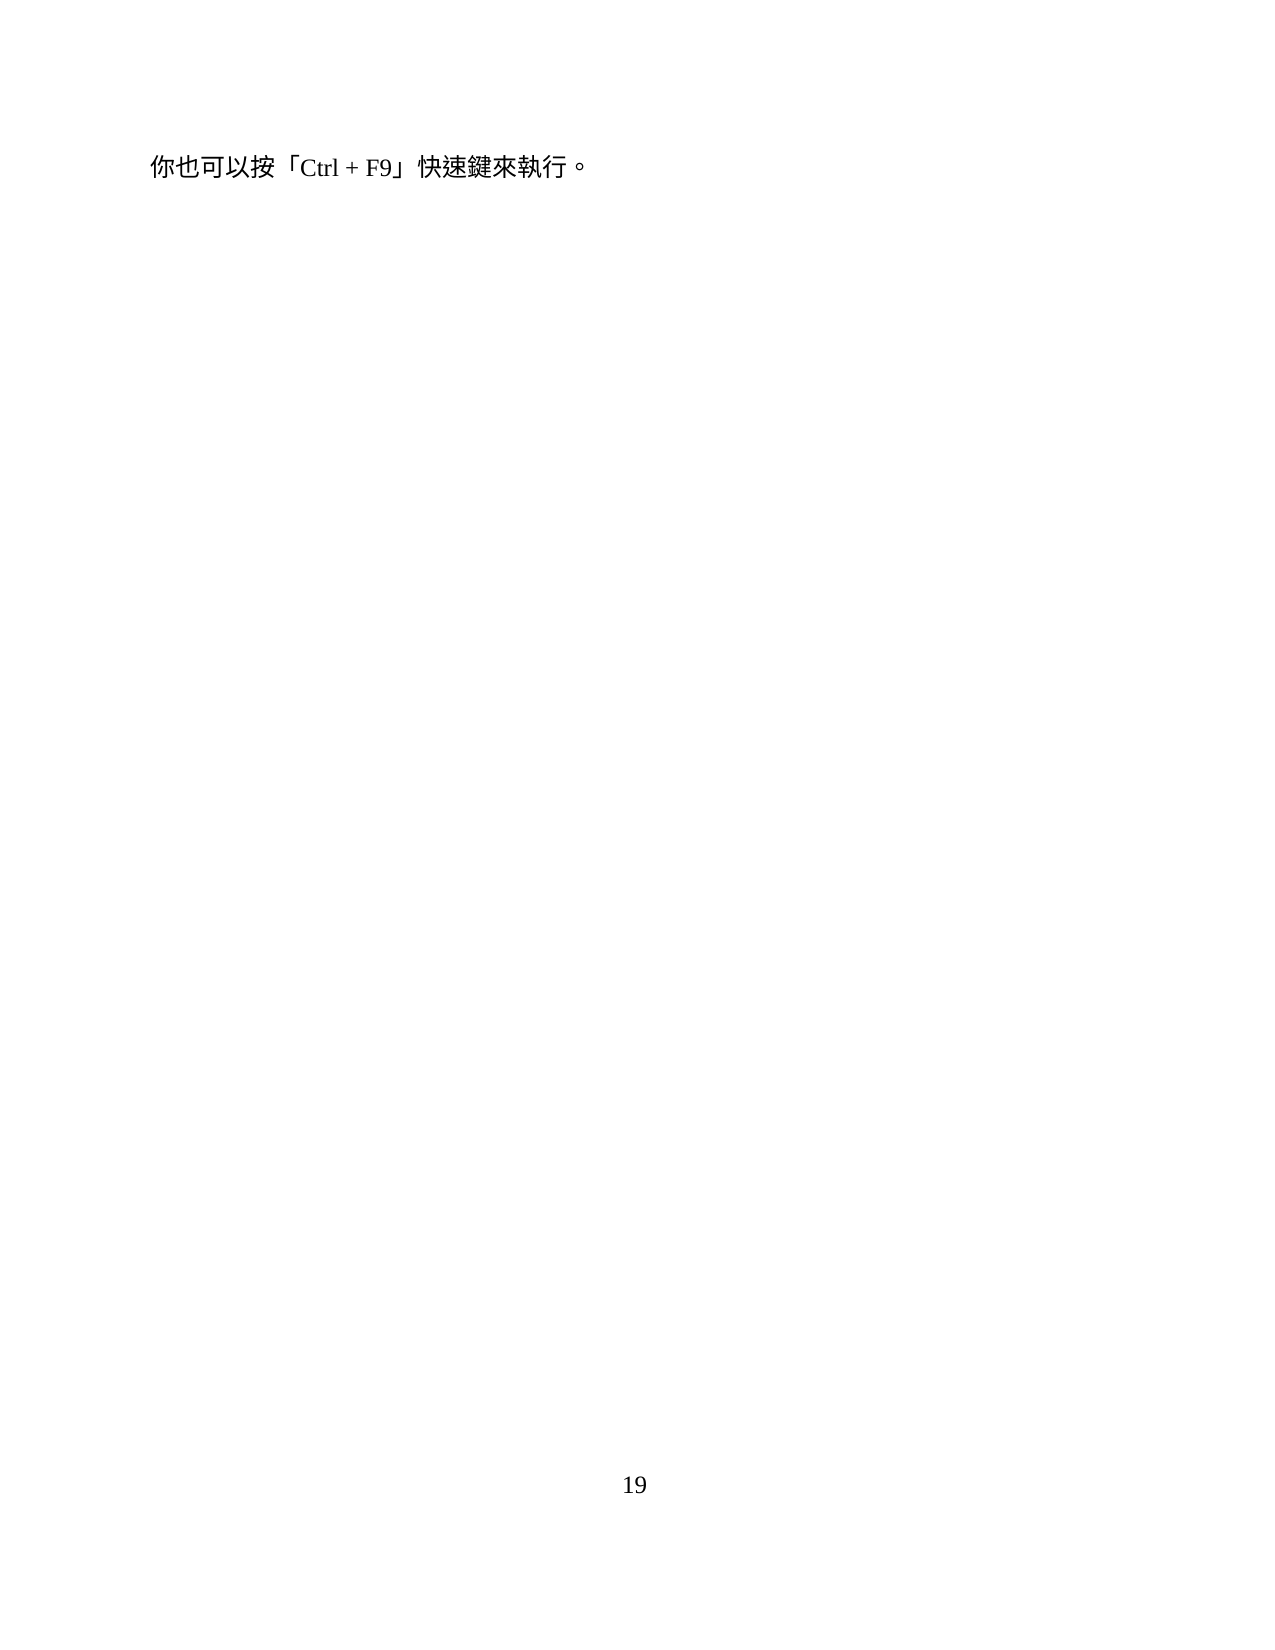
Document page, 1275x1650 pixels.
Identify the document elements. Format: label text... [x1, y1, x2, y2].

text 你也可以按「Ctrl + F9」快速鍵來執行。 [150, 150, 1125, 184]
